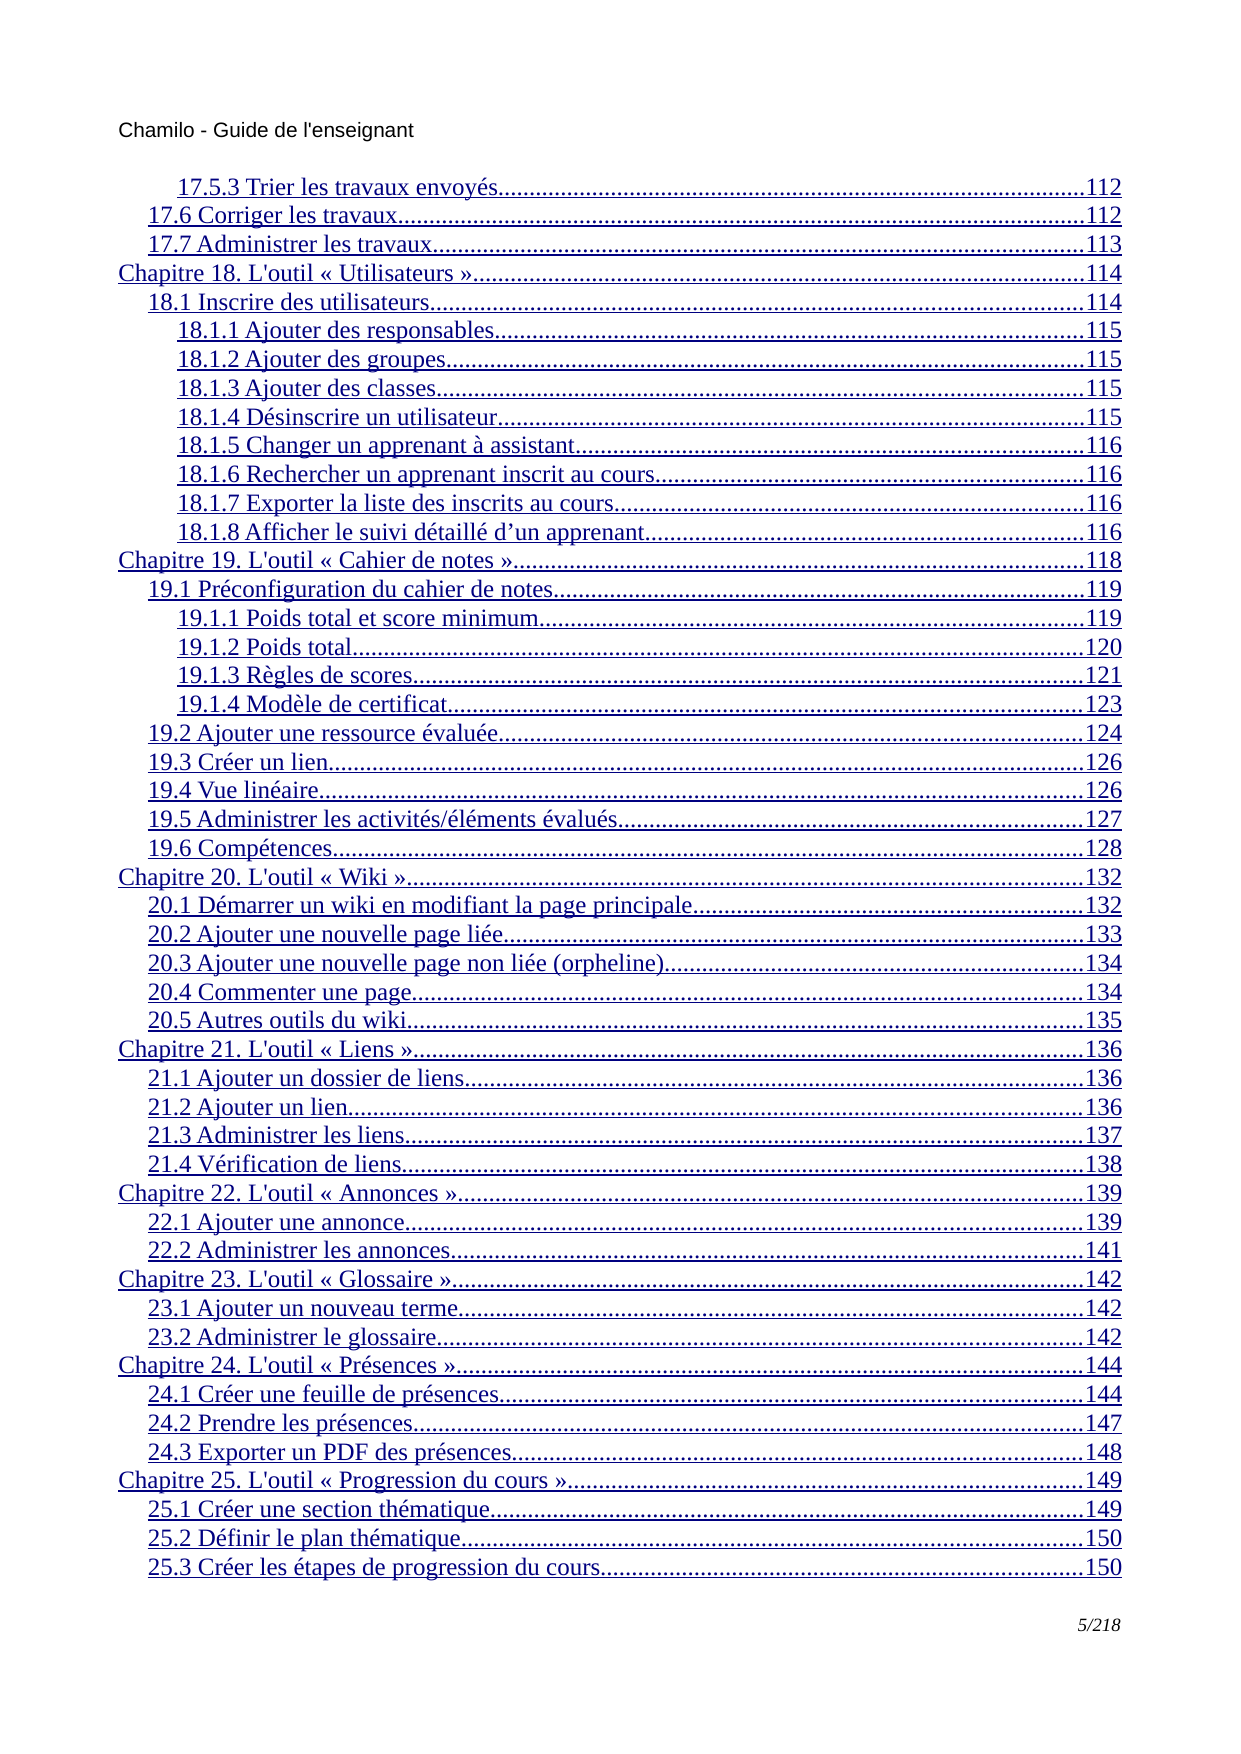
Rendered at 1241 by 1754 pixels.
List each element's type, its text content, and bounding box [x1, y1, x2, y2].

text 17.7 Administrer les travaux 113 [148, 229, 1122, 254]
text Chapitre 18. L'outil « Utilisateurs » 114 [118, 258, 1122, 283]
text 19.1.3 Règles de scores 121 [177, 660, 1122, 685]
text Chapitre 25. L'outil « Progression du cours » 149 [118, 1465, 1122, 1490]
text 18.1.6 Rechercher un apprenant inscrit au cours 116 [177, 459, 1122, 484]
text 18.1.7 Exporter la liste des inscrits au cours 116 [177, 488, 1122, 513]
text 23.1 Ajouter un nouveau terme 142 [148, 1293, 1122, 1318]
text Chapitre 24. L'outil « Présences » 144 [118, 1350, 1122, 1375]
text 22.2 Administrer les annonces 141 [148, 1235, 1122, 1260]
text 22.1 Ajouter une annonce 139 [148, 1207, 1122, 1232]
text 17.5.3 Trier les travaux envoyés 112 [177, 172, 1122, 197]
text 21.4 Vérification de liens 138 [148, 1149, 1122, 1174]
text 20.5 Autres outils du wiki 135 [148, 1005, 1122, 1030]
text 18.1.5 Changer un apprenant à assistant 116 [177, 430, 1122, 455]
text Chapitre 22. L'outil « Annonces » 139 [118, 1178, 1122, 1203]
text 23.2 Administrer le glossaire 142 [148, 1322, 1122, 1347]
text 18.1.1 Ajouter des responsables 115 [177, 315, 1122, 340]
text 18.1.8 Afficher le suivi détaillé d’un apprenant 116 [177, 517, 1122, 542]
text 18.1.3 Ajouter des classes 115 [177, 373, 1122, 398]
text 24.1 Créer une feuille de présences 144 [148, 1379, 1122, 1404]
text 20.2 Ajouter une nouvelle page liée 133 [148, 919, 1122, 944]
text 19.1 Préconfiguration du cahier de notes 119 [148, 574, 1122, 599]
text 19.6 Compétences 128 [148, 833, 1122, 858]
text 25.3 Créer les étapes de progression du cours 150 [148, 1552, 1122, 1577]
text Chapitre 23. L'outil « Glossaire » 142 [118, 1264, 1122, 1289]
text 21.3 Administrer les liens 137 [148, 1120, 1122, 1145]
text 18.1.4 Désinscrire un utilisateur 115 [177, 402, 1122, 427]
text 19.1.1 Poids total et score minimum 119 [177, 603, 1122, 628]
text 19.2 Ajouter une ressource évaluée 124 [148, 718, 1122, 743]
text 19.1.4 Modèle de certificat 123 [177, 689, 1122, 714]
text 20.4 Commenter une page 134 [148, 977, 1122, 1002]
text 18.1.2 Ajouter des groupes 115 [177, 344, 1122, 369]
text 24.2 Prendre les présences 147 [148, 1408, 1122, 1433]
text 18.1 Inscrire des utilisateurs 114 [148, 287, 1122, 312]
text 21.1 Ajouter un dossier de liens 136 [148, 1063, 1122, 1088]
text 20.3 Ajouter une nouvelle page non liée (orpheline) 134 [148, 948, 1122, 973]
text 25.2 Définir le plan thématique 150 [148, 1523, 1122, 1548]
text 25.1 Créer une section thématique 149 [148, 1494, 1122, 1519]
text 19.3 Créer un lien 126 [148, 747, 1122, 772]
text Chapitre 20. L'outil « Wiki » 132 [118, 862, 1122, 887]
text 19.4 Vue linéaire 126 [148, 775, 1122, 800]
text Chapitre 21. L'outil « Liens » 136 [118, 1034, 1122, 1059]
text 19.1.2 Poids total 120 [177, 632, 1122, 657]
text 19.5 Administrer les activités/éléments évalués 127 [148, 804, 1122, 829]
text Chapitre 19. L'outil « Cahier de notes » 118 [118, 545, 1122, 570]
text 24.3 Exporter un PDF des présences 148 [148, 1437, 1122, 1462]
text 20.1 Démarrer un wiki en modifiant la page principale 132 [148, 890, 1122, 915]
text 17.6 Corriger les travaux 112 [148, 200, 1122, 225]
text 21.2 Ajouter un lien 136 [148, 1092, 1122, 1117]
